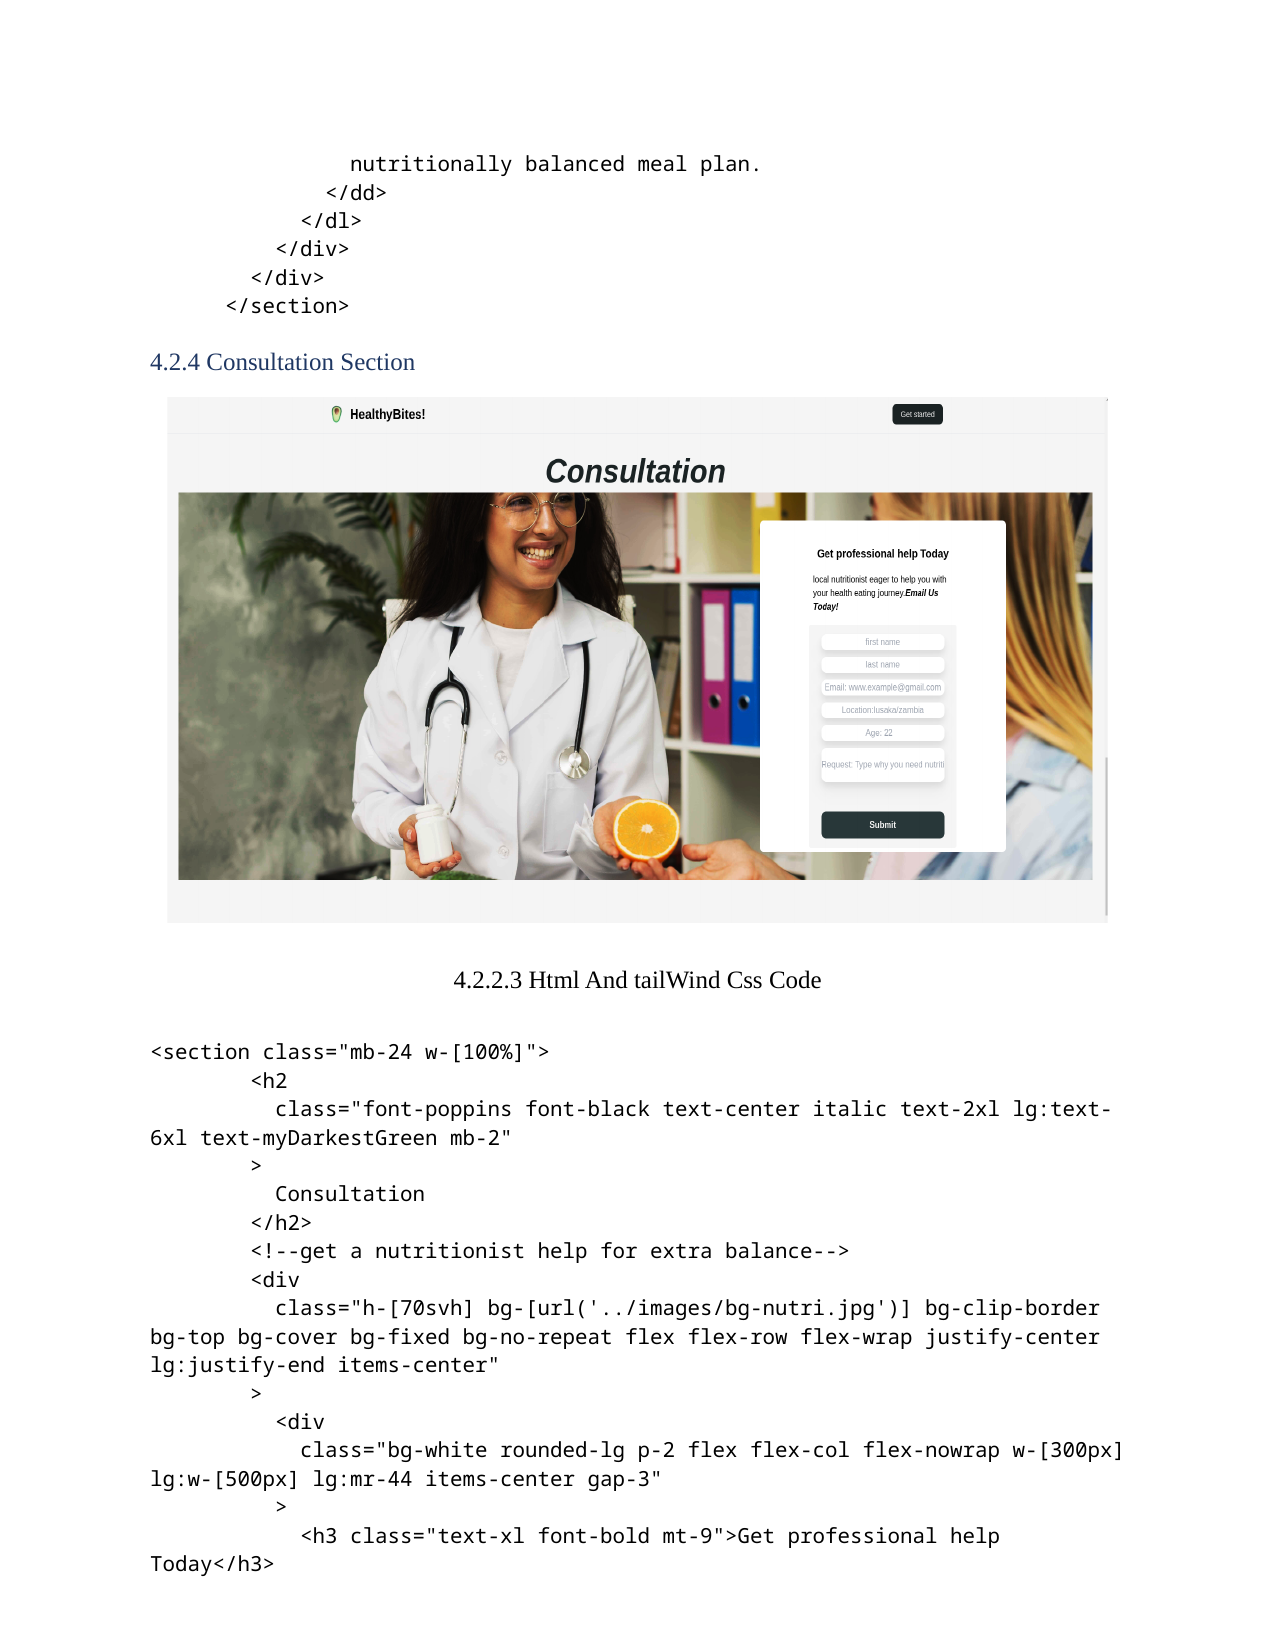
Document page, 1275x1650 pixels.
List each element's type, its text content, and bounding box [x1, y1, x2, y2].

text </dd> [150, 178, 1125, 206]
text class="bg-white rounded-lg p-2 flex flex-col flex-nowrap w-[300px] lg:w-[500px] lg:mr-44 items-center gap-3" [150, 1436, 1125, 1492]
text nutritionally balanced meal plan. [150, 149, 1125, 178]
text Consultation [150, 1179, 1125, 1208]
text > [150, 1379, 1125, 1407]
text <h2 [150, 1066, 1125, 1094]
text <section class="mb-24 w-[100%]"> [150, 1037, 1125, 1066]
text </div> [150, 263, 1125, 291]
picture [167, 397, 1108, 923]
subtitle 4.2.2.3 Html And tailWind Css Code [150, 967, 1125, 994]
text </dl> [150, 206, 1125, 234]
text > [150, 1151, 1125, 1179]
text <div [150, 1265, 1125, 1293]
text class="font-poppins font-black text-center italic text-2xl lg:text-6xl text-myDarkestGreen mb-2" [150, 1094, 1125, 1151]
text <div [150, 1407, 1125, 1436]
subtitle 4.2.4 Consultation Section [150, 348, 1125, 376]
text </div> [150, 234, 1125, 263]
text </section> [150, 291, 1125, 320]
text <!--get a nutritionist help for extra balance--> [150, 1236, 1125, 1265]
text > [150, 1492, 1125, 1521]
text class="h-[70svh] bg-[url('../images/bg-nutri.jpg')] bg-clip-border bg-top bg-cover bg-fixed bg-no-repeat flex flex-row flex-wrap justify-center lg:justify-end items-center" [150, 1293, 1125, 1379]
text <h3 class="text-xl font-bold mt-9">Get professional help Today</h3> [150, 1521, 1125, 1578]
text </h2> [150, 1208, 1125, 1236]
